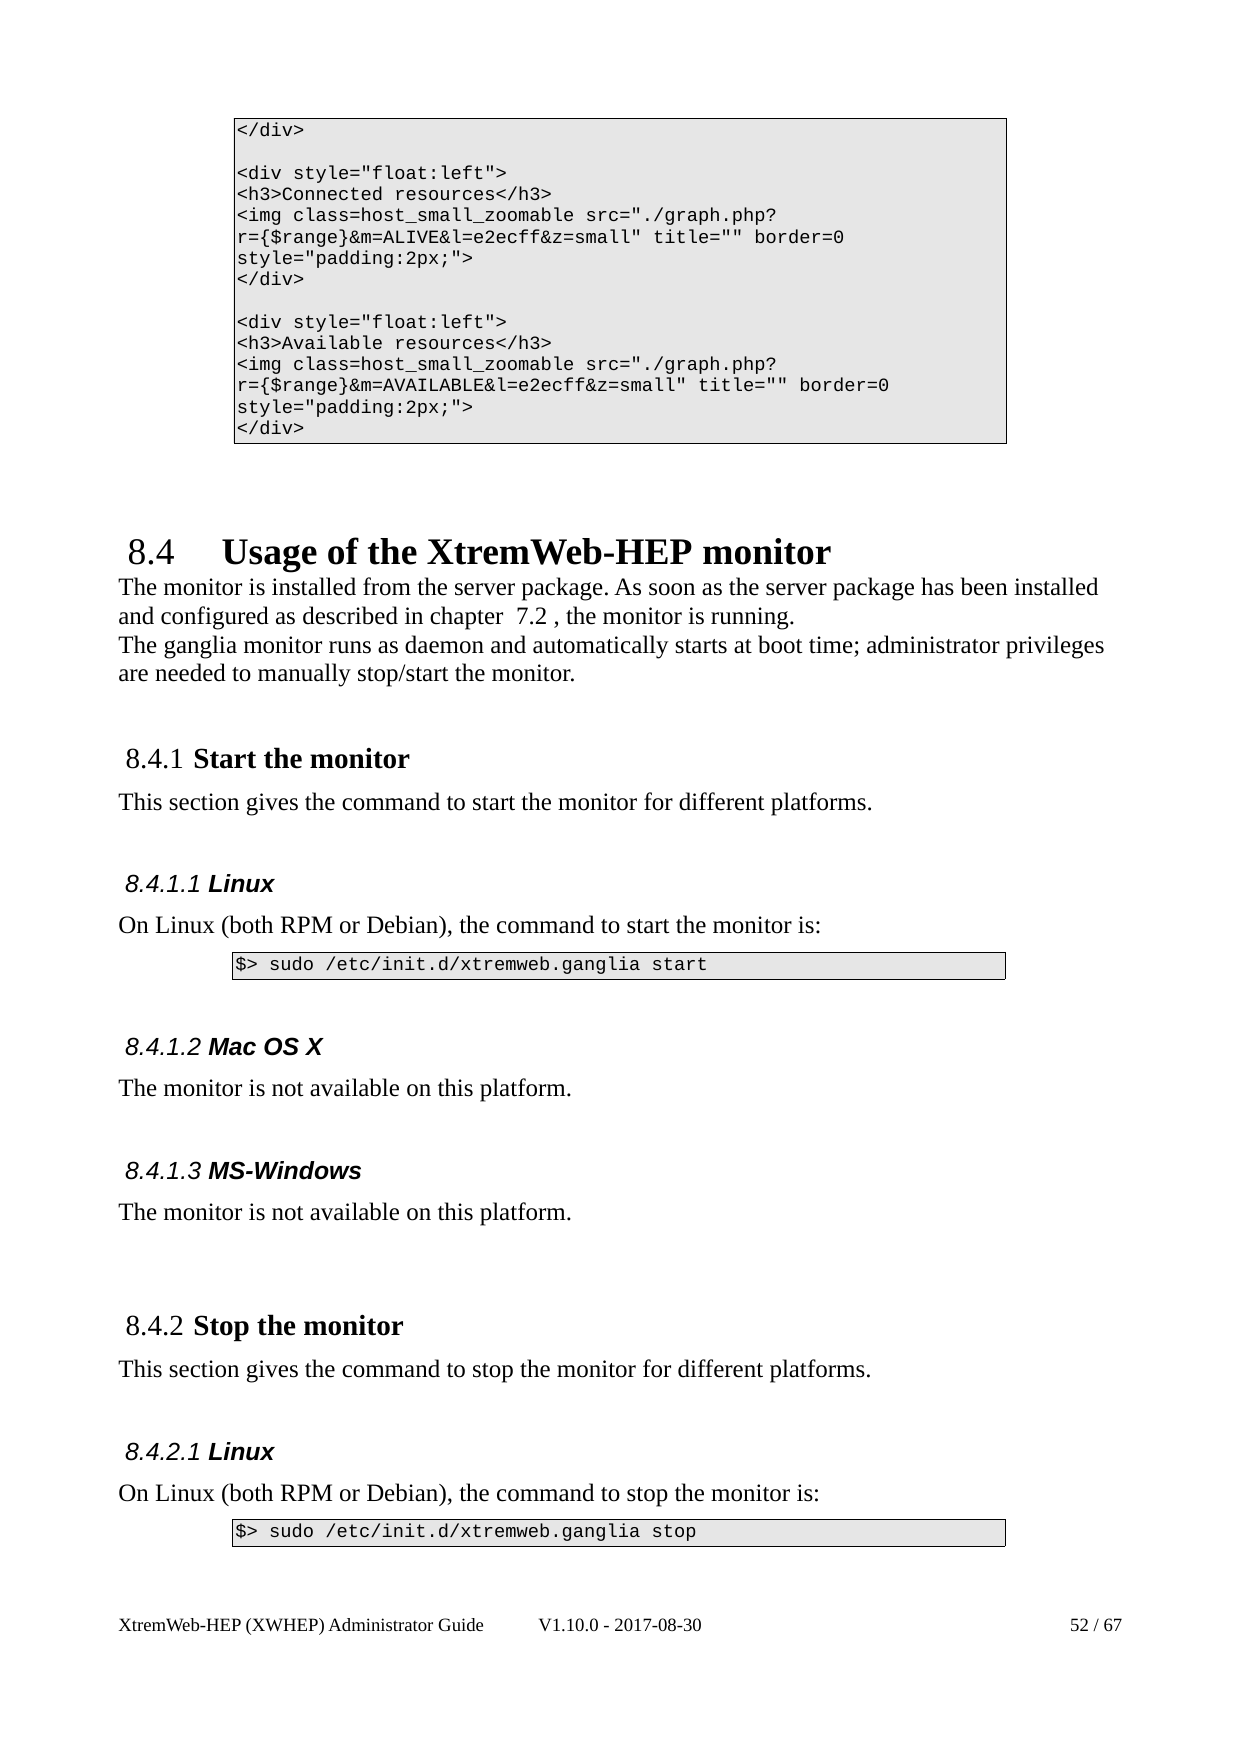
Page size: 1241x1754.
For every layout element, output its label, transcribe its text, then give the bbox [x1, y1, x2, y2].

text <div style="float:left"> [235, 161, 1006, 182]
subtitle Mac OS X [118, 1032, 1122, 1061]
text This section gives the command to stop the monitor for different platforms. [118, 1354, 1122, 1383]
text $> sudo /etc/init.d/xtremweb.ganglia stop [233, 1520, 1005, 1546]
text <img class=host_small_zoomable src="./graph.php?r={$range}&m=ALIVE&l=e2ecff&z=small" title="" border=0 style="padding:2px;"> [235, 203, 1006, 267]
text <div style="float:left"> [235, 309, 1006, 331]
text This section gives the command to start the monitor for different platforms. [118, 787, 1122, 816]
text </div> [235, 119, 1006, 139]
text <h3>Connected resources</h3> [235, 182, 1006, 203]
subtitle MS-Windows [118, 1156, 1122, 1184]
text The ganglia monitor runs as daemon and automatically starts at boot time; administrator privileges are needed to manually stop/start the monitor. [118, 630, 1122, 687]
subtitle Usage of the XtremWeb-HEP monitor [118, 529, 1122, 572]
text $> sudo /etc/init.d/xtremweb.ganglia start [233, 953, 1005, 979]
subtitle Start the monitor [118, 741, 1122, 774]
subtitle Stop the monitor [118, 1308, 1122, 1342]
text <img class=host_small_zoomable src="./graph.php?r={$range}&m=AVAILABLE&l=e2ecff&z=small" title="" border=0 style="padding:2px;"> [235, 352, 1006, 416]
subtitle Linux [118, 1437, 1122, 1465]
text On Linux (both RPM or Debian), the command to start the monitor is: [118, 911, 1122, 939]
text The monitor is not available on this platform. [118, 1073, 1122, 1102]
text The monitor is installed from the server package. As soon as the server package has been installed and configured as described in chapter 7.2, the monitor is running. [118, 572, 1122, 630]
text </div> [235, 416, 1006, 443]
text The monitor is not available on this platform. [118, 1197, 1122, 1226]
text On Linux (both RPM or Debian), the command to stop the monitor is: [118, 1478, 1122, 1507]
subtitle Linux [118, 869, 1122, 898]
text <h3>Available resources</h3> [235, 331, 1006, 352]
text </div> [235, 267, 1006, 288]
